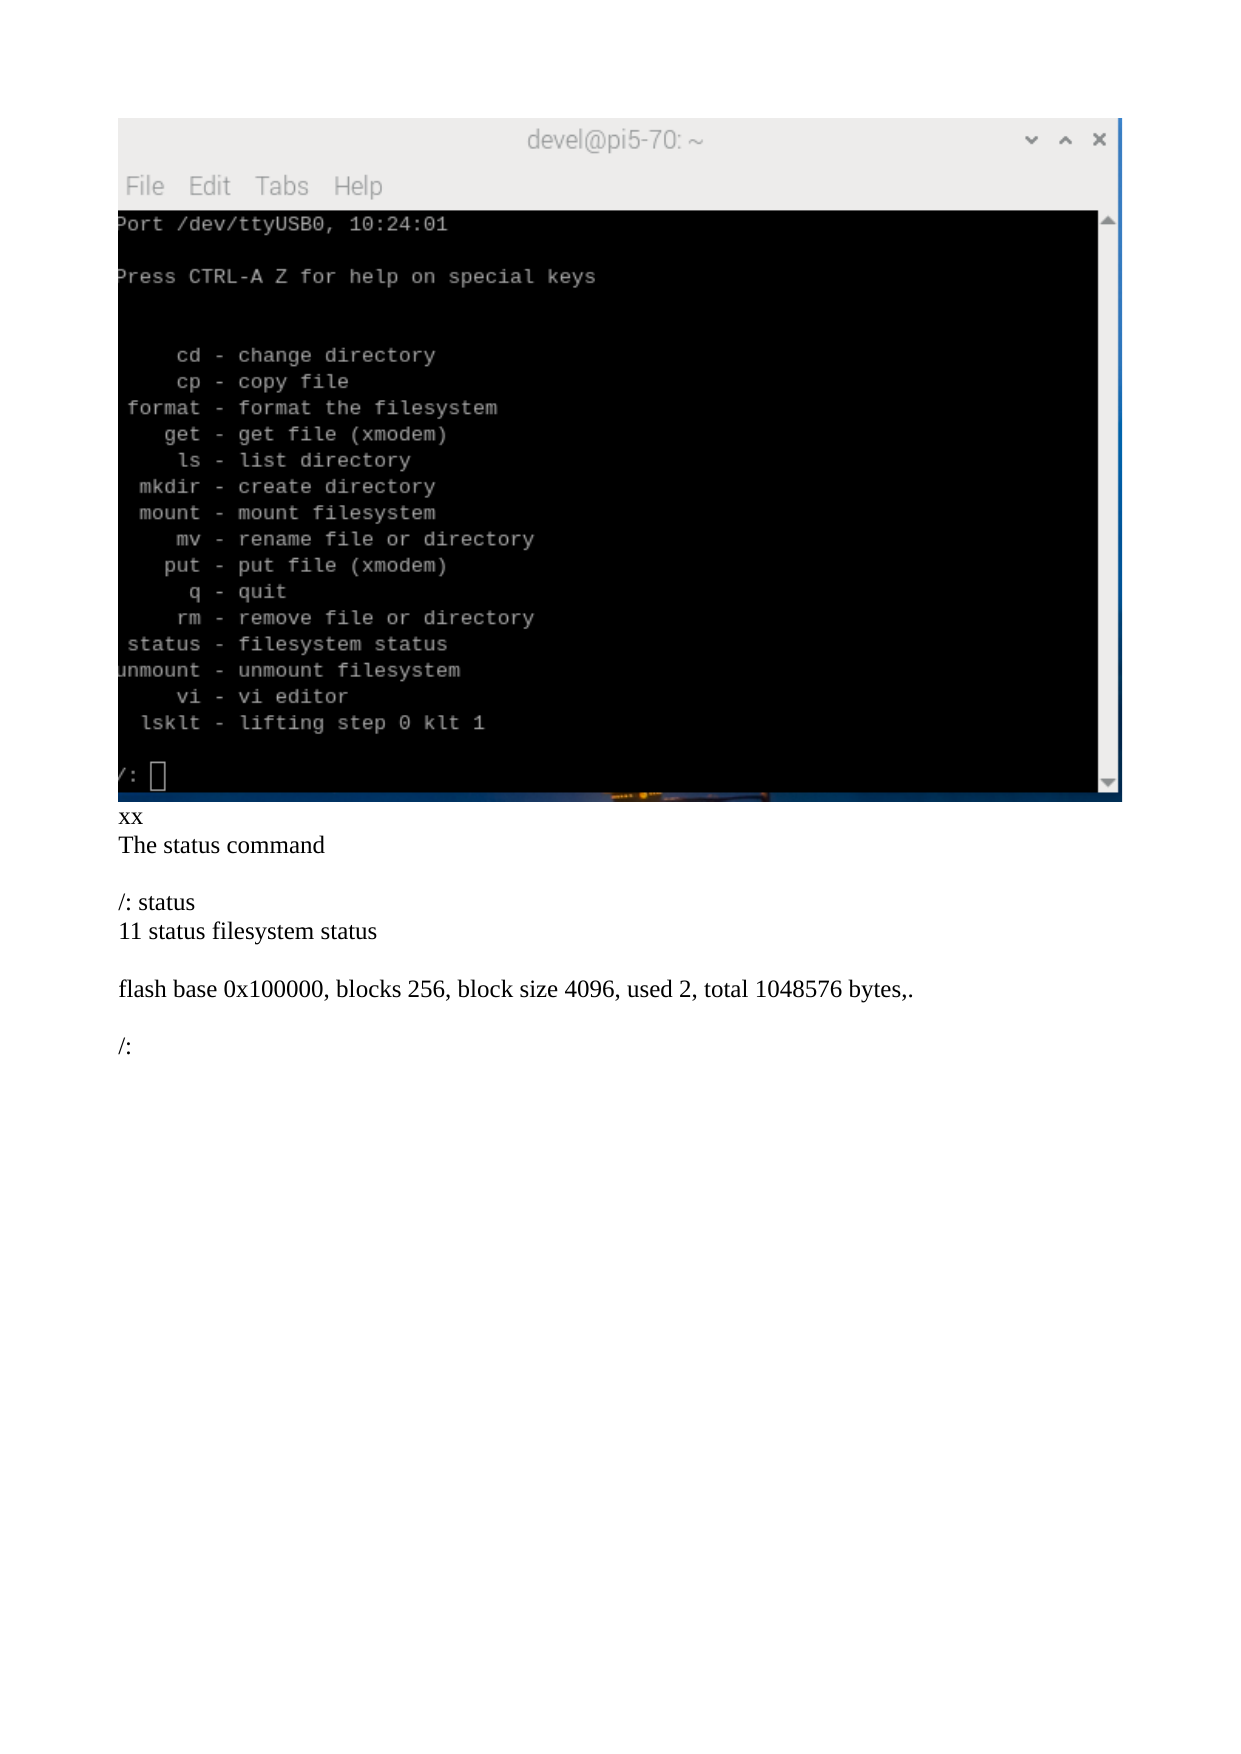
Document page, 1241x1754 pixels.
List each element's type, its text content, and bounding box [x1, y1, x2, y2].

text xx [118, 802, 1122, 830]
text flash base 0x100000, blocks 256, block size 4096, used 2, total 1048576 bytes,. [118, 974, 1122, 1002]
text The status command [118, 830, 1122, 859]
text /: status [118, 887, 1122, 916]
text /: [118, 1031, 1122, 1060]
text 11 status filesystem status [118, 916, 1122, 945]
picture [118, 118, 1123, 802]
